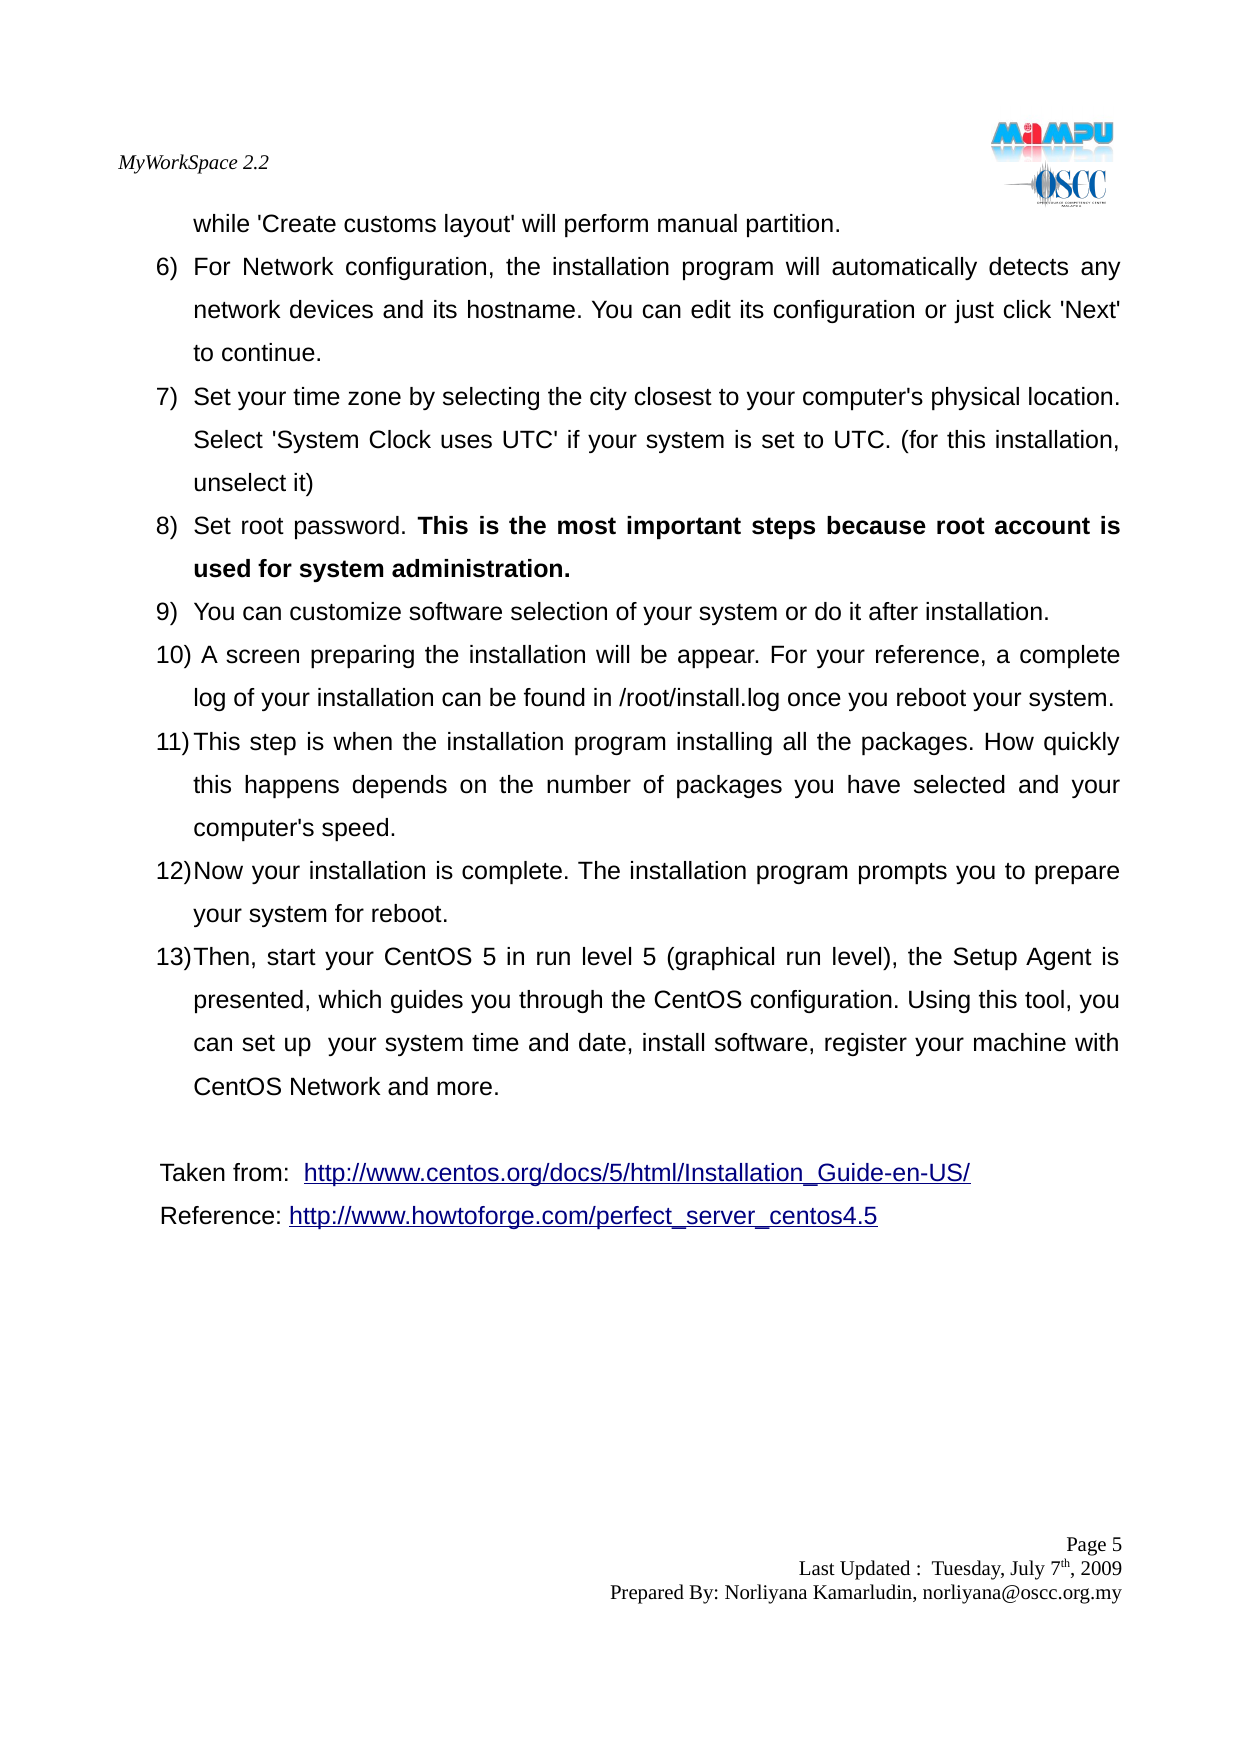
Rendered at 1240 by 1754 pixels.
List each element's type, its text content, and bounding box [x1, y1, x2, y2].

list This step is when the installation program installing all the packages. How quickly this happens depends on the number of packages you have selected and your computer's speed. [156, 726, 1122, 841]
picture [991, 106, 1114, 208]
list You can customize software selection of your system or do it after installation. [156, 597, 1122, 626]
list For Network configuration, the installation program will automatically detects any network devices and its hostname. You can edit its configuration or just click 'Next' to continue. [156, 252, 1122, 367]
list Set your time zone by selecting the city closest to your computer's physical location. Select 'System Clock uses UTC' if your system is set to UTC. (for this installation, unselect it) [156, 381, 1122, 496]
list A screen preparing the installation will be appear. For your reference, a complete log of your installation can be found in /root/install.log once you reboot your system. [156, 640, 1122, 712]
list Set root password. This is the most important steps because root account is used for system administration. [156, 511, 1122, 583]
text Reference: http://www.howtoforge.com/perfect_server_centos4.5 [118, 1201, 1122, 1229]
list Now your installation is complete. The installation program prompts you to prepare your system for reboot. [156, 856, 1122, 928]
text Taken from: http://www.centos.org/docs/5/html/Installation_Guide-en-US/ [118, 1158, 1122, 1186]
list while 'Create customs layout' will perform manual partition. [156, 209, 1122, 238]
list Then, start your CentOS 5 in run level 5 (graphical run level), the Setup Agent is presented, which guides you through the CentOS configuration. Using this tool, you can set up your system time and date, install software, register your machine with CentOS Network and more. [156, 942, 1122, 1100]
